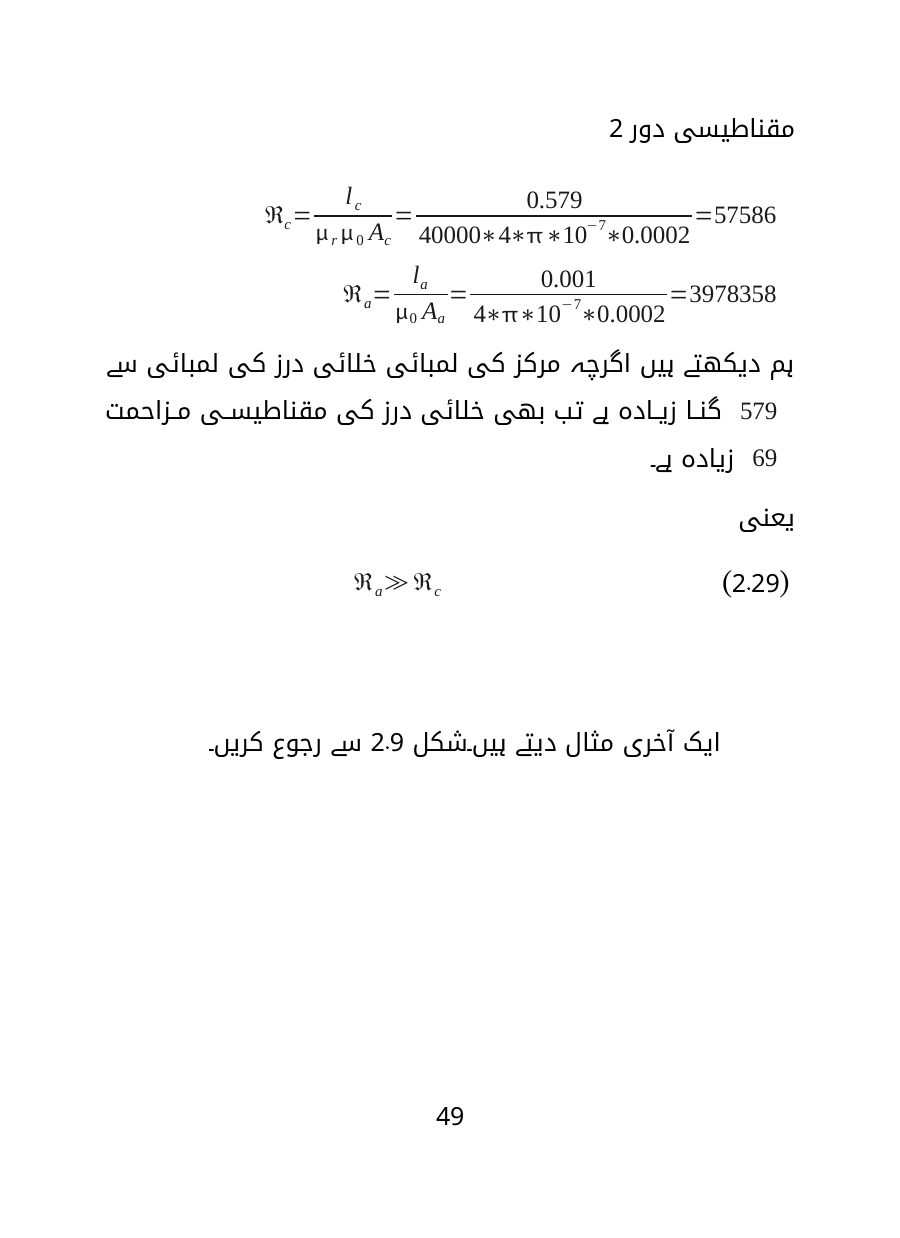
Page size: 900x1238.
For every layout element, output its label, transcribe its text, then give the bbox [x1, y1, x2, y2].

text یعنی [105, 495, 795, 542]
text ایک آخری مثال دیتے ہیں۔شکل 2.9 سے رجوع کریں۔ [105, 719, 795, 767]
text ہم دیکھتے ہیں اگرچہ مرکز کی لمبائی خلائی درز کی لمبائی سےگنا زیادہ ہے تب بھی خلائی درز کی مقناطیسی مزاحمت زیادہ ہے۔ [105, 340, 795, 482]
table_header (2.29) [697, 555, 795, 626]
table_header [105, 555, 697, 626]
